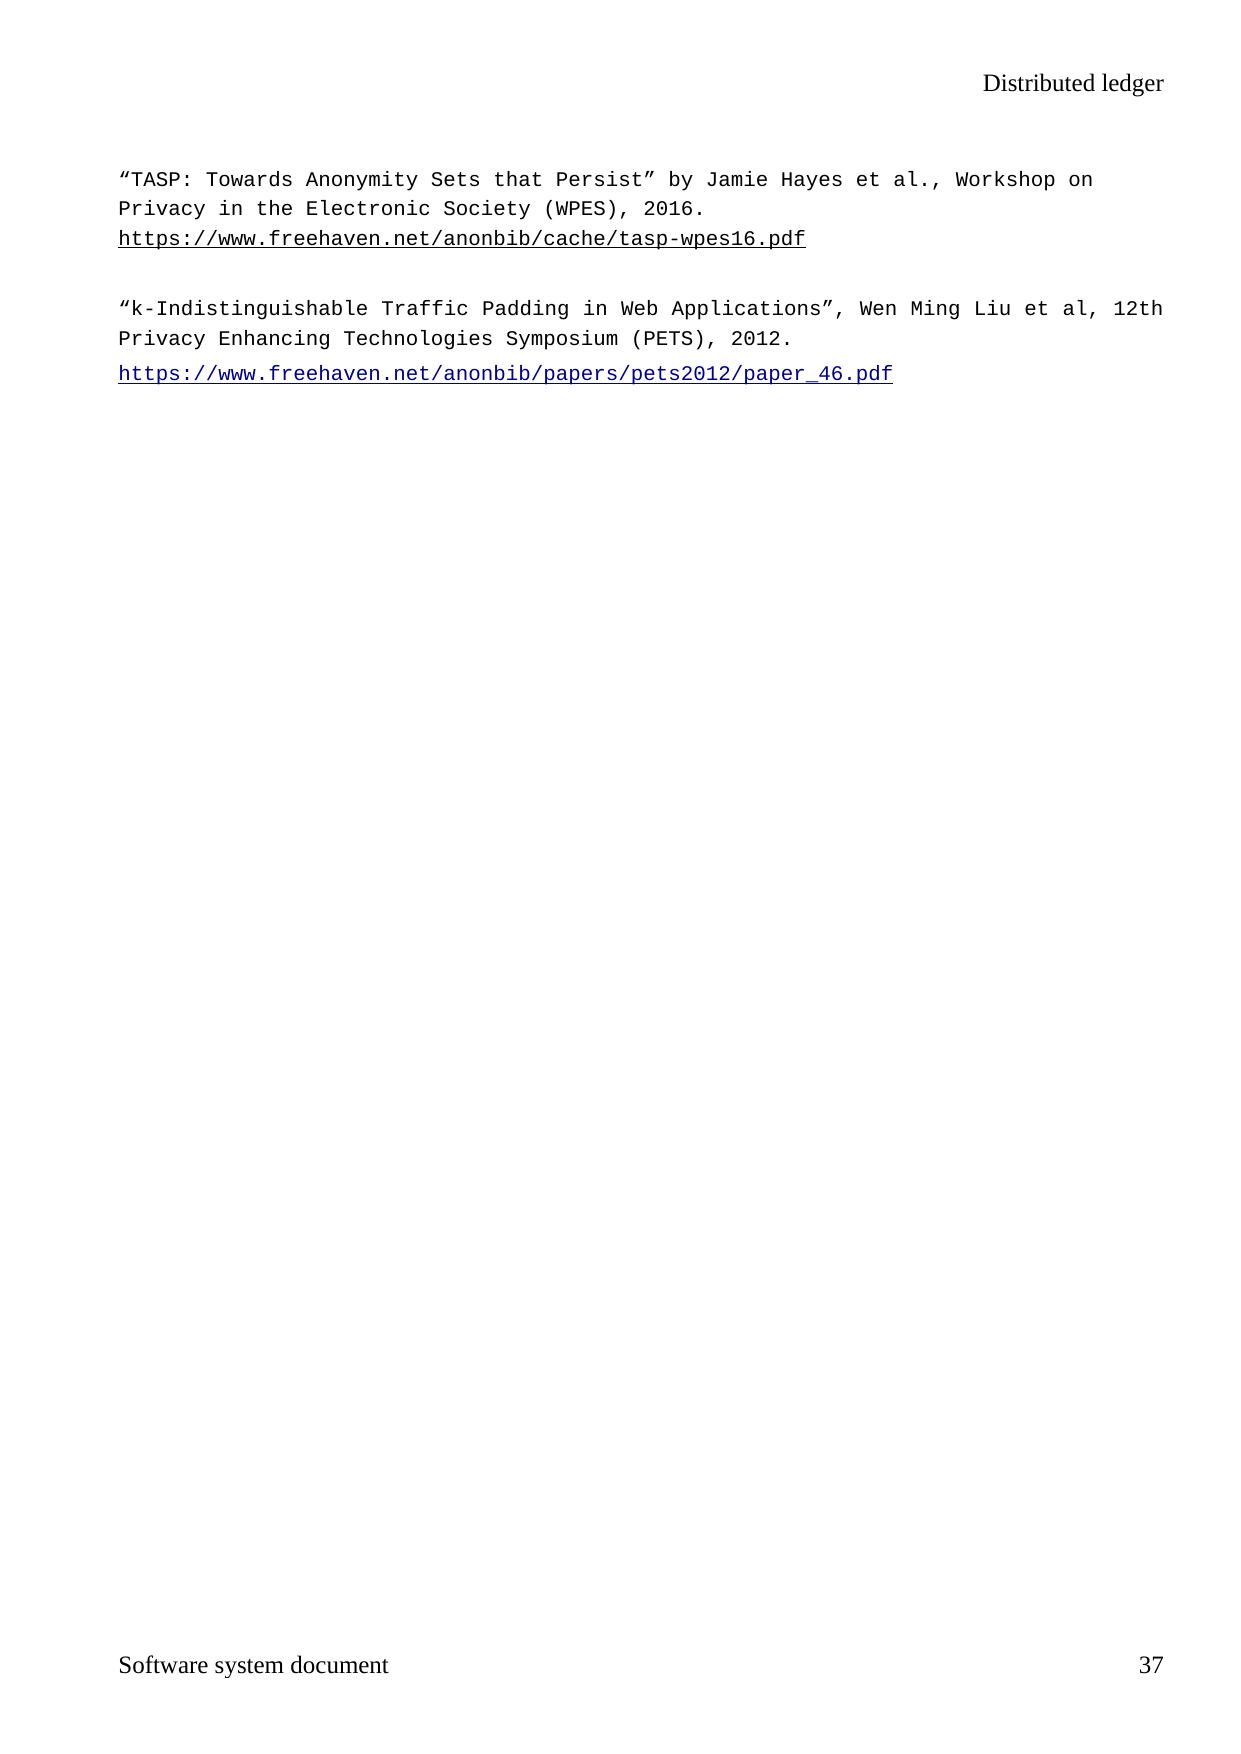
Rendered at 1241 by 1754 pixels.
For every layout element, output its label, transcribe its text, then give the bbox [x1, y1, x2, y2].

text https://www.freehaven.net/anonbib/papers/pets2012/paper_46.pdf [118, 357, 1164, 387]
text “k-Indistinguishable Traffic Padding in Web Applications”, Wen Ming Liu et al, 12th Privacy Enhancing Technologies Symposium (PETS), 2012. [118, 292, 1164, 351]
text “TASP: Towards Anonymity Sets that Persist” by Jamie Hayes et al., Workshop on Privacy in the Electronic Society (WPES), 2016. https://www.freehaven.net/anonbib/cache/tasp-wpes16.pdf [118, 162, 1164, 251]
